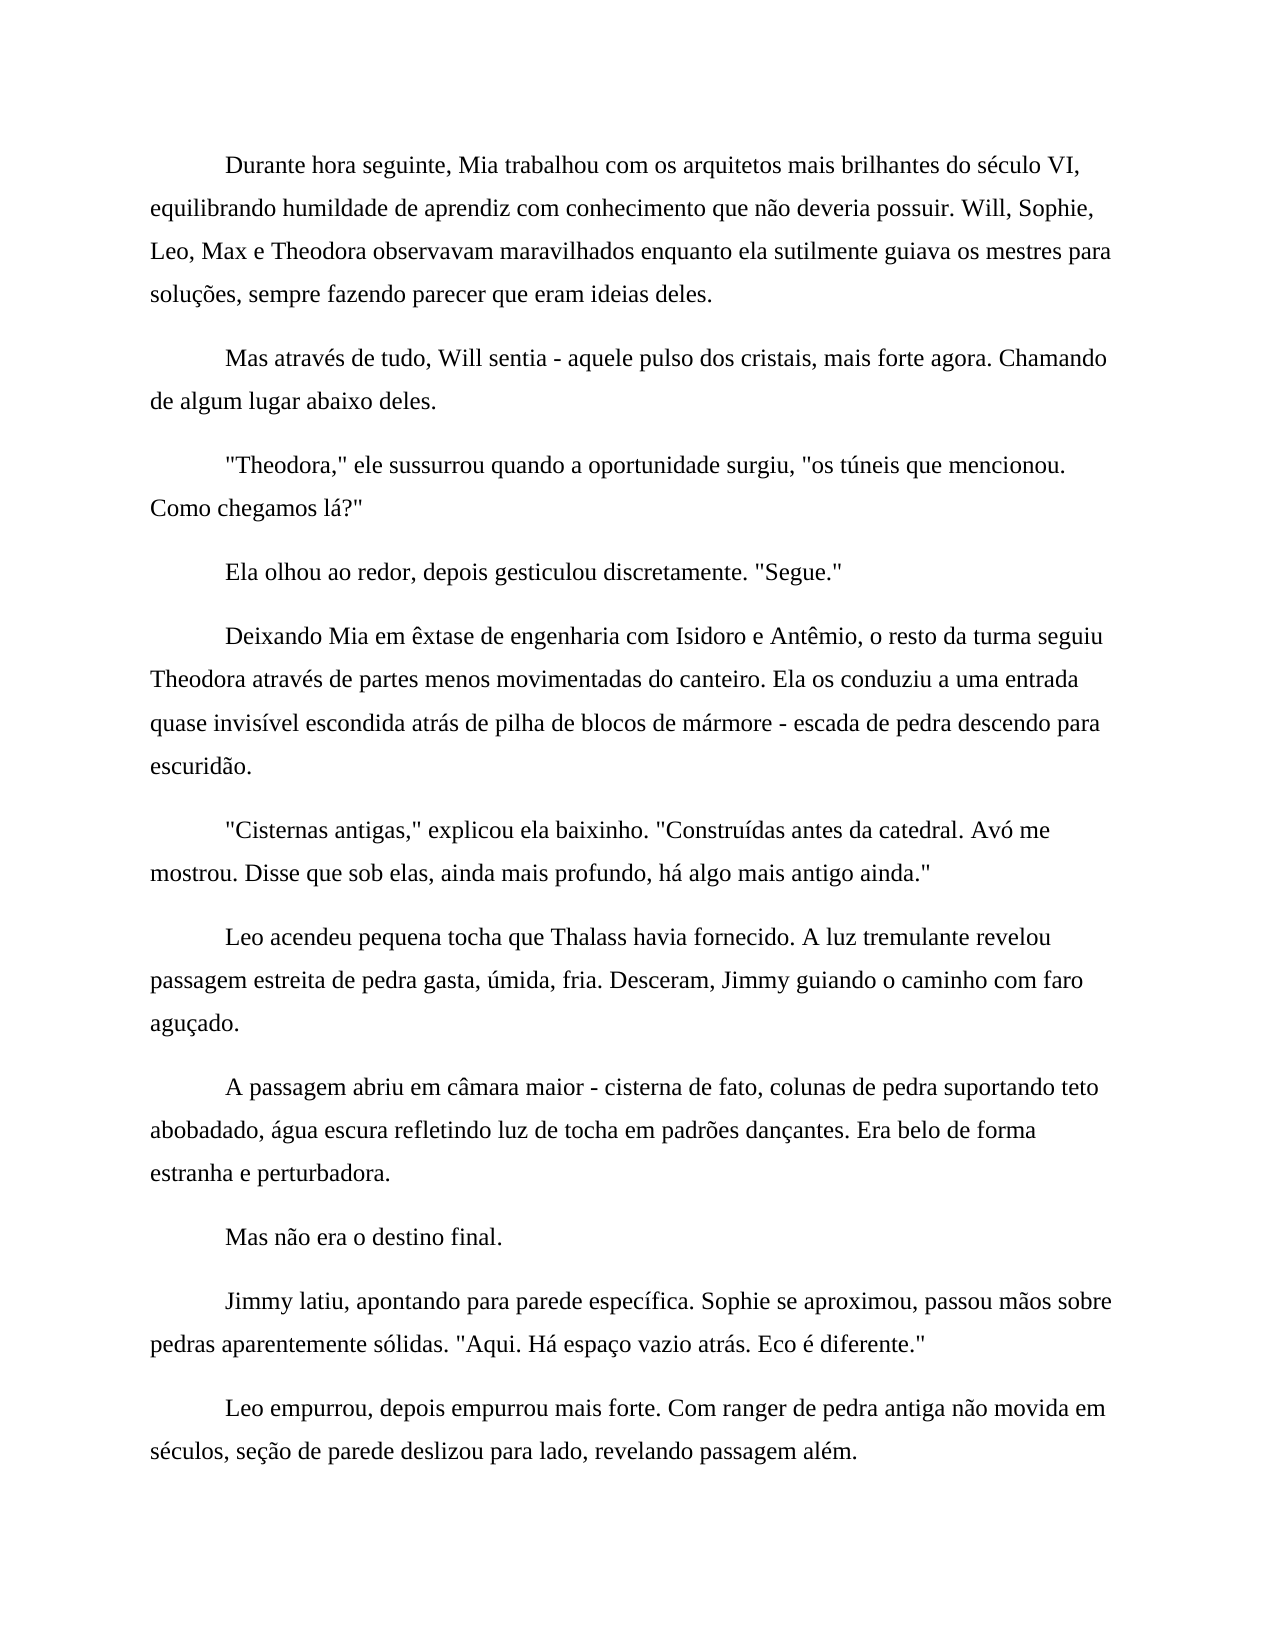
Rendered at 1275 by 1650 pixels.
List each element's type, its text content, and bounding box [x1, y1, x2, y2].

text Leo empurrou, depois empurrou mais forte. Com ranger de pedra antiga não movida em séculos, seção de parede deslizou para lado, revelando passagem além. [150, 1393, 1125, 1465]
text Jimmy latiu, apontando para parede específica. Sophie se aproximou, passou mãos sobre pedras aparentemente sólidas. "Aqui. Há espaço vazio atrás. Eco é diferente." [150, 1286, 1125, 1358]
text Deixando Mia em êxtase de engenharia com Isidoro e Antêmio, o resto da turma seguiu Theodora através de partes menos movimentadas do canteiro. Ela os conduziu a uma entrada quase invisível escondida atrás de pilha de blocos de mármore - escada de pedra descendo para escuridão. [150, 621, 1125, 779]
text Leo acendeu pequena tocha que Thalass havia fornecido. A luz tremulante revelou passagem estreita de pedra gasta, úmida, fria. Desceram, Jimmy guiando o caminho com faro aguçado. [150, 922, 1125, 1037]
text Ela olhou ao redor, depois gesticulou discretamente. "Segue." [150, 557, 1125, 586]
text "Cisternas antigas," explicou ela baixinho. "Construídas antes da catedral. Avó me mostrou. Disse que sob elas, ainda mais profundo, há algo mais antigo ainda." [150, 815, 1125, 887]
text Mas não era o destino final. [150, 1222, 1125, 1251]
text Mas através de tudo, Will sentia - aquele pulso dos cristais, mais forte agora. Chamando de algum lugar abaixo deles. [150, 343, 1125, 415]
text A passagem abriu em câmara maior - cisterna de fato, colunas de pedra suportando teto abobadado, água escura refletindo luz de tocha em padrões dançantes. Era belo de forma estranha e perturbadora. [150, 1072, 1125, 1187]
text Durante hora seguinte, Mia trabalhou com os arquitetos mais brilhantes do século VI, equilibrando humildade de aprendiz com conhecimento que não deveria possuir. Will, Sophie, Leo, Max e Theodora observavam maravilhados enquanto ela sutilmente guiava os mestres para soluções, sempre fazendo parecer que eram ideias deles. [150, 150, 1125, 308]
text "Theodora," ele sussurrou quando a oportunidade surgiu, "os túneis que mencionou. Como chegamos lá?" [150, 450, 1125, 522]
